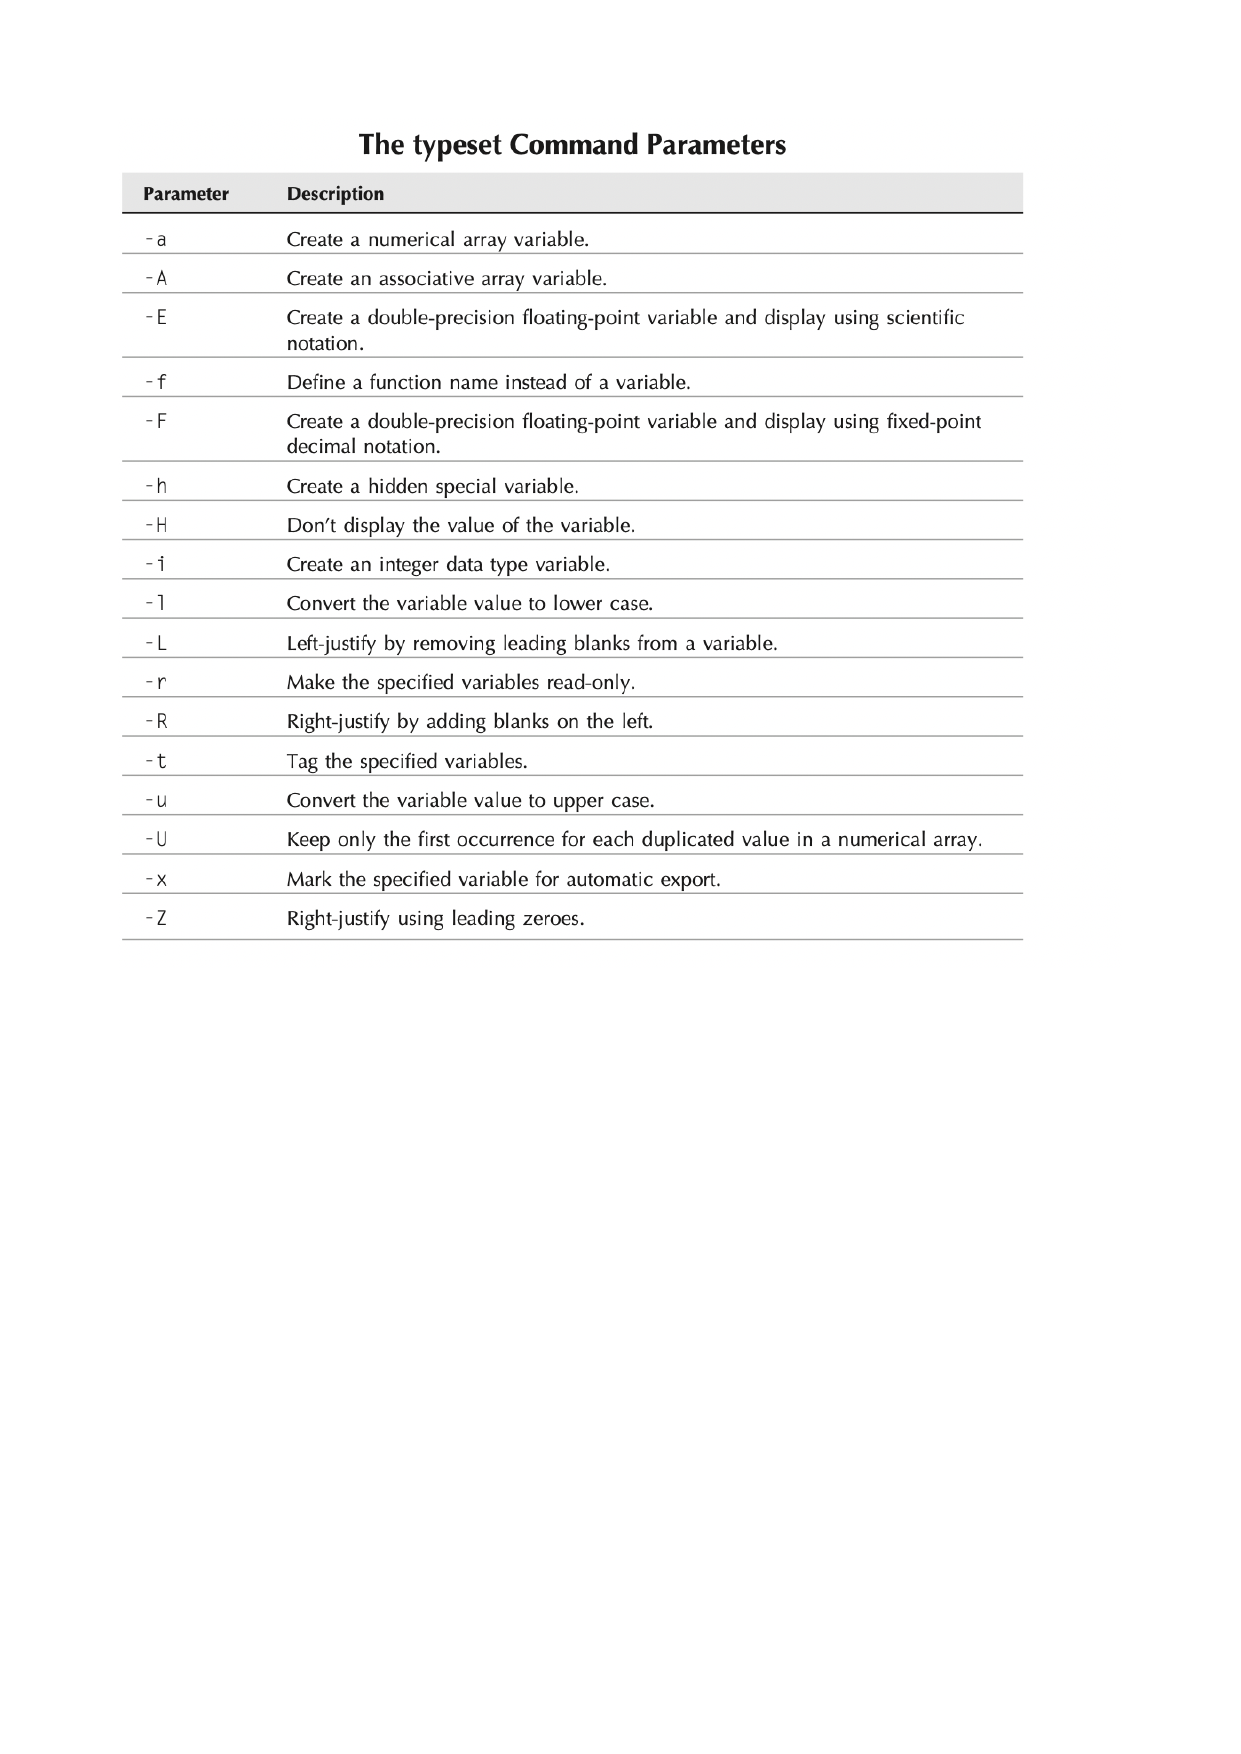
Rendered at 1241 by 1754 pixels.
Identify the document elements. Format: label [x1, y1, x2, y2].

picture [118, 118, 1123, 968]
